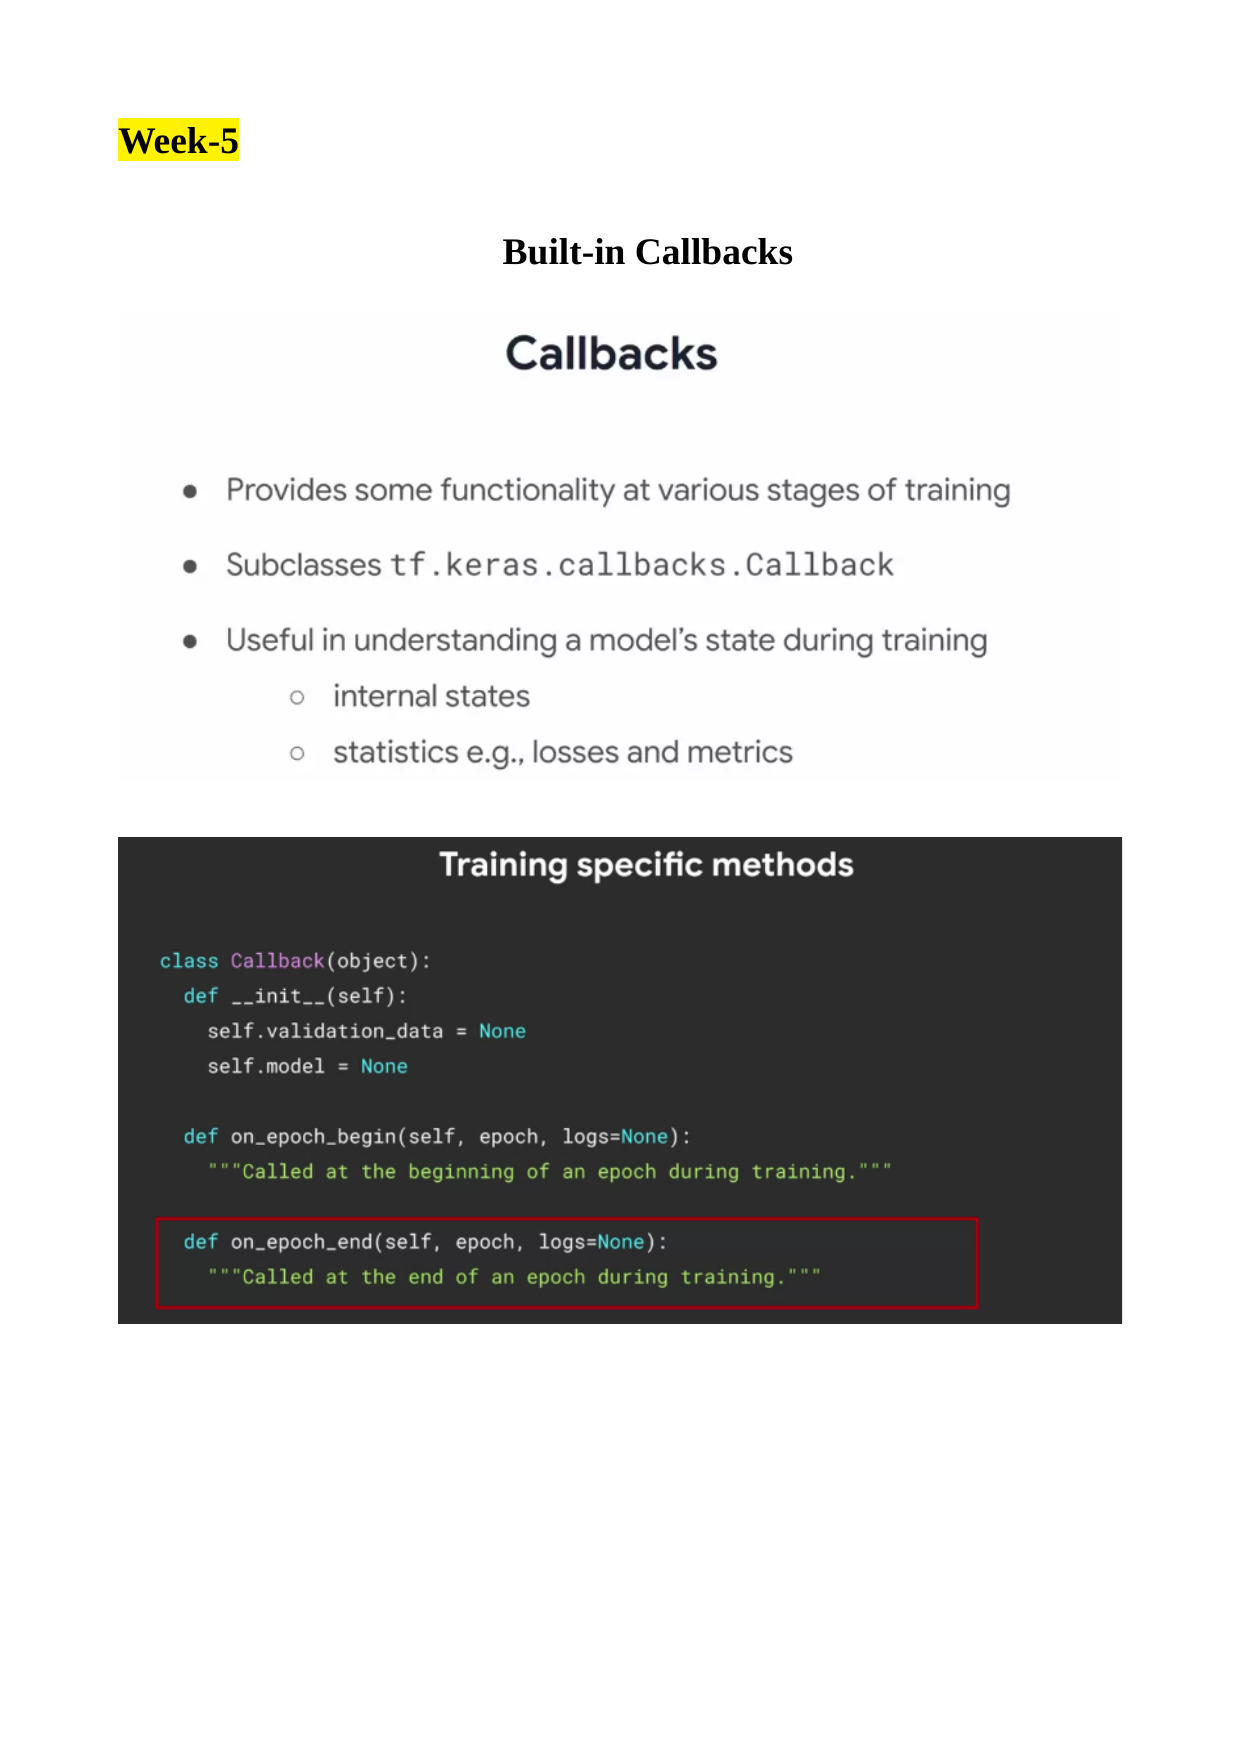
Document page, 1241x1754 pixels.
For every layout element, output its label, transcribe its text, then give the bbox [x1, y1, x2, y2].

subtitle Built-in Callbacks [118, 229, 1122, 272]
picture [118, 837, 1123, 1324]
picture [118, 313, 1123, 781]
text Week-5 [118, 118, 1122, 161]
